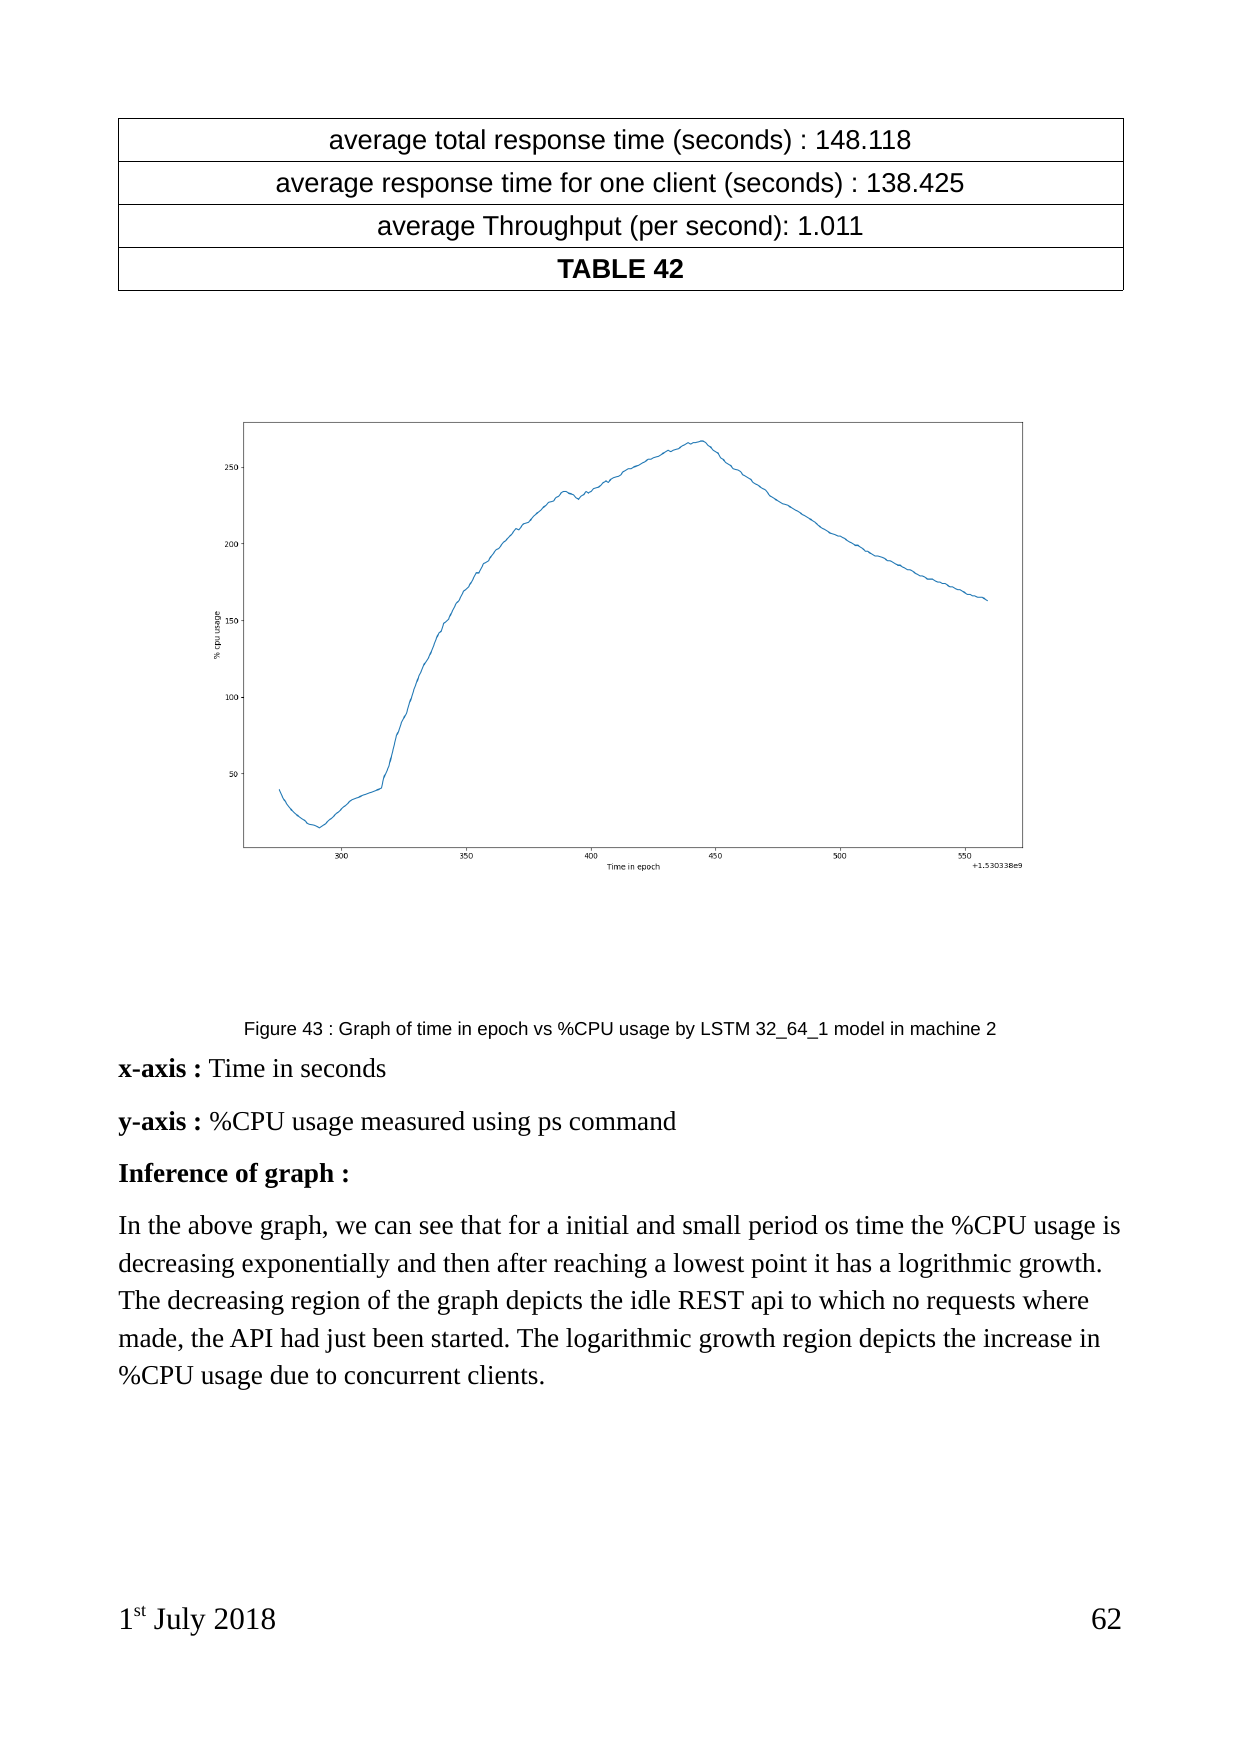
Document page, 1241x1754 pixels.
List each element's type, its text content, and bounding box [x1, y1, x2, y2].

table_cell average Throughput (per second): 1.011 [119, 205, 1123, 247]
text x-axis : Time in seconds [118, 1052, 1122, 1084]
table_cell average total response time (seconds) : 148.118 [119, 119, 1123, 161]
subtitle Figure 43 : Graph of time in epoch vs %CPU usage by LSTM 32_64_1 model in machine 2 [118, 1018, 1122, 1040]
table_cell TABLE 42 [119, 248, 1123, 290]
picture [118, 356, 1123, 908]
text Inference of graph : [118, 1157, 1122, 1188]
table_cell average response time for one client (seconds) : 138.425 [119, 162, 1123, 204]
text In the above graph, we can see that for a initial and small period os time the %CPU usage is decreasing exponentially and then after reaching a lowest point it has a logrithmic growth. The decreasing region of the graph depicts the idle REST api to which no requests where made, the API had just been started. The logarithmic growth region depicts the increase in %CPU usage due to concurrent clients. [118, 1209, 1122, 1391]
text y-axis : %CPU usage measured using ps command [118, 1104, 1122, 1136]
